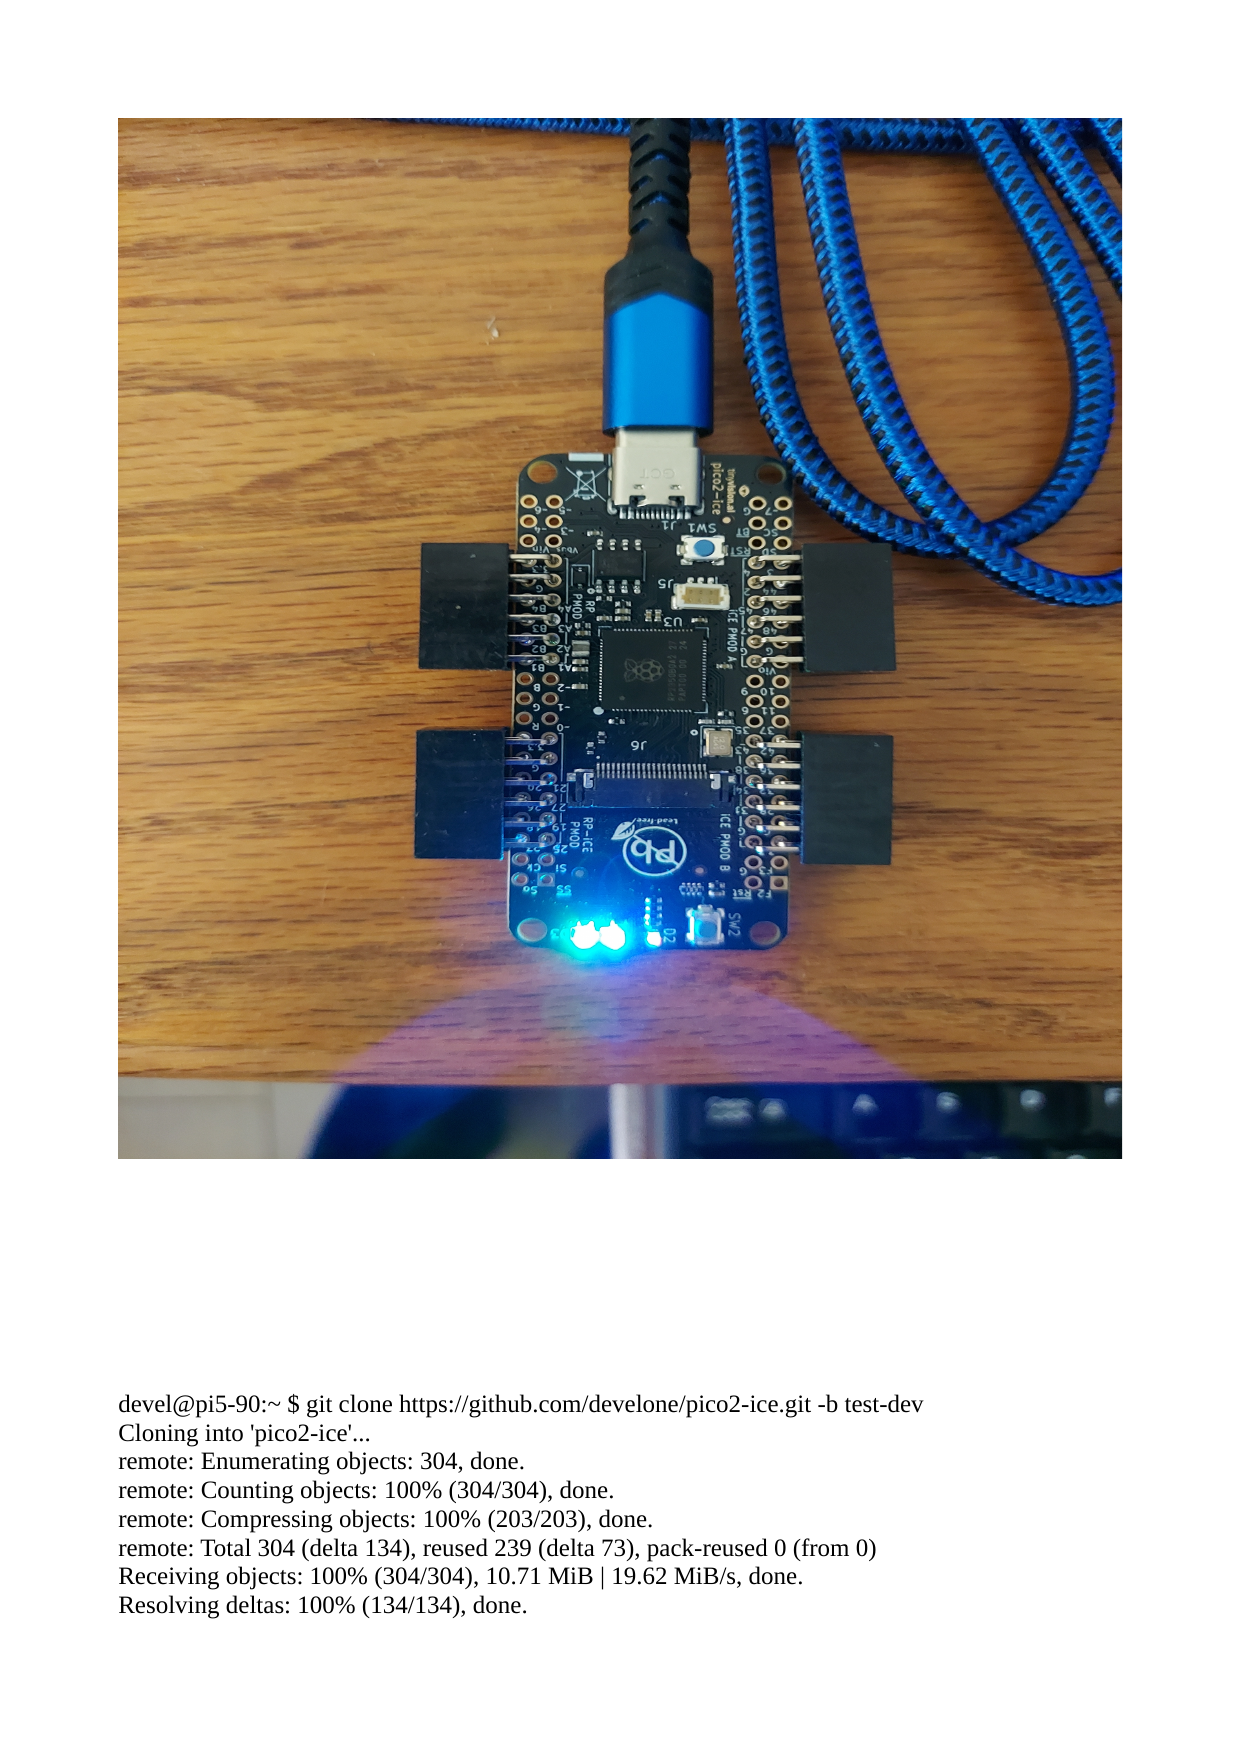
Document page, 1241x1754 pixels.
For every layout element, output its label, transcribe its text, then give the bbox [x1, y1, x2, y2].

text remote: Counting objects: 100% (304/304), done. [118, 1475, 1122, 1504]
text Receiving objects: 100% (304/304), 10.71 MiB | 19.62 MiB/s, done. [118, 1561, 1122, 1590]
text remote: Enumerating objects: 304, done. [118, 1446, 1122, 1475]
text remote: Compressing objects: 100% (203/203), done. [118, 1504, 1122, 1533]
text remote: Total 304 (delta 134), reused 239 (delta 73), pack-reused 0 (from 0) [118, 1533, 1122, 1561]
text Resolving deltas: 100% (134/134), done. [118, 1590, 1122, 1619]
text Cloning into 'pico2-ice'... [118, 1418, 1122, 1446]
text devel@pi5-90:~ $ git clone https://github.com/develone/pico2-ice.git -b test-dev [118, 1389, 1122, 1418]
picture [118, 118, 1123, 1159]
